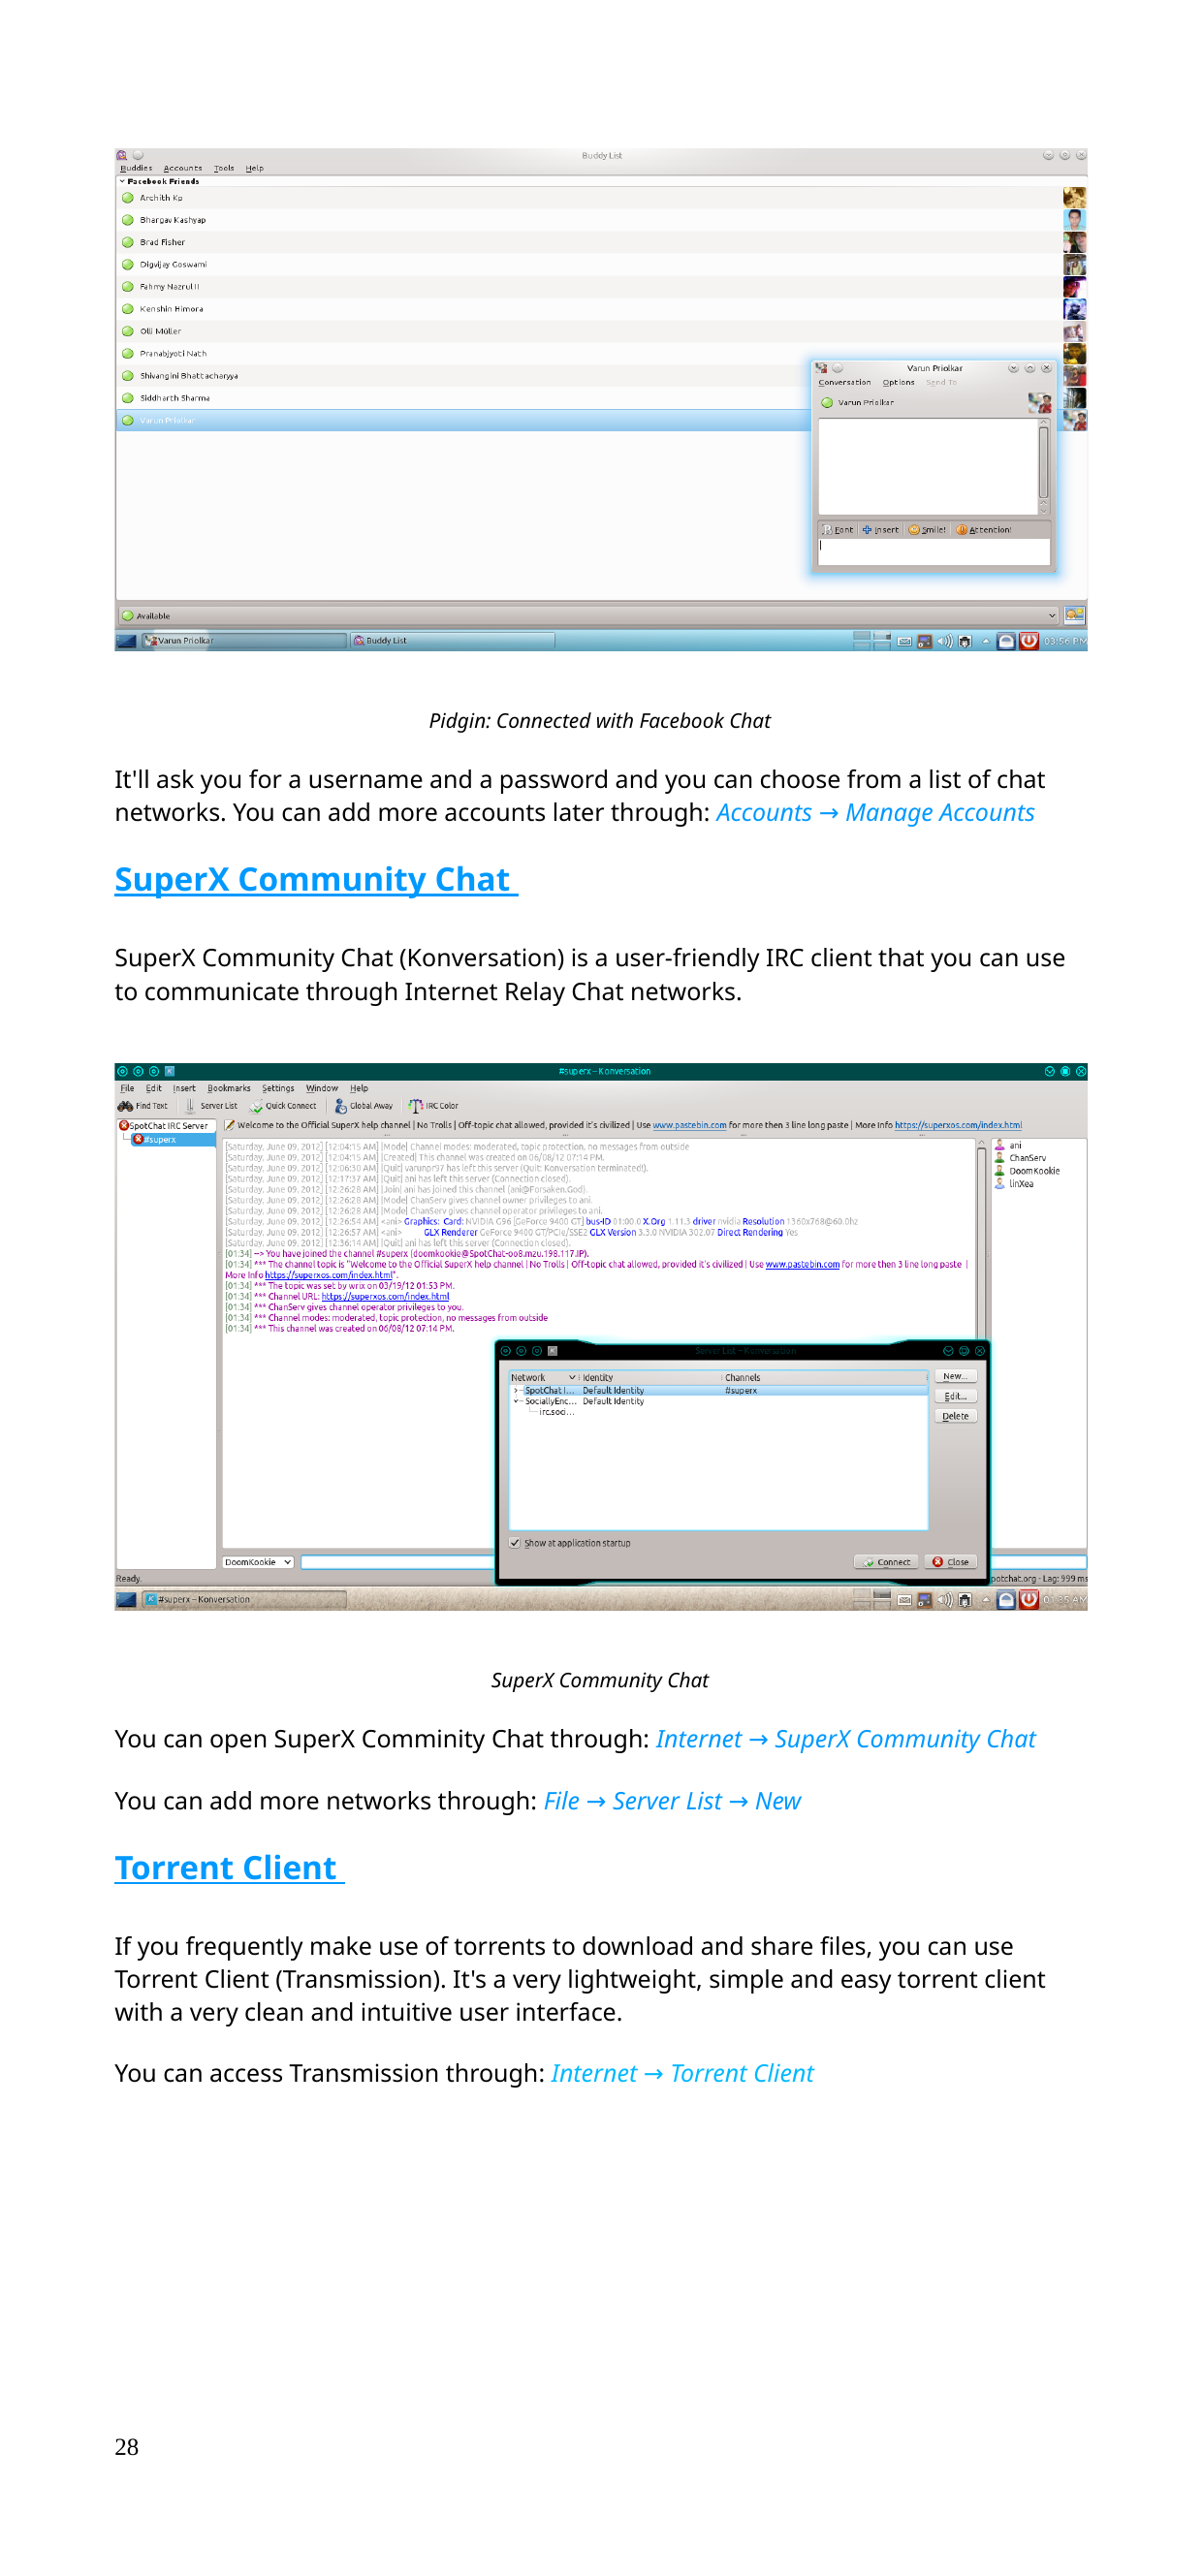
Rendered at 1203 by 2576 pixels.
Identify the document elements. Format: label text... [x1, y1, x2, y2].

text It'll ask you for a username and a password and you can choose from a list of chat networks. You can add more accounts later through: Accounts → Manage Accounts [114, 763, 1088, 829]
subtitle Torrent Client [114, 1844, 1088, 1889]
subtitle SuperX Community Chat [114, 857, 1088, 900]
text Pidgin: Connected with Facebook Chat [114, 707, 1088, 735]
text You can access Transmission through: Internet → Torrent Client [114, 2057, 1088, 2089]
text If you frequently make use of torrents to download and share files, you can use Torrent Client (Transmission). It's a very lightweight, simple and easy torrent client with a very clean and intuitive user interface. [114, 1930, 1088, 2028]
picture [114, 148, 1089, 651]
text You can add more networks through: File → Server List → New [114, 1783, 1088, 1816]
text You can open SuperX Comminity Chat through: Internet → SuperX Community Chat [114, 1722, 1088, 1755]
picture [114, 1063, 1089, 1611]
text SuperX Community Chat (Konversation) is a user-friendly IRC client that you can use to communicate through Internet Relay Chat networks. [114, 941, 1088, 1007]
text SuperX Community Chat [114, 1666, 1088, 1694]
